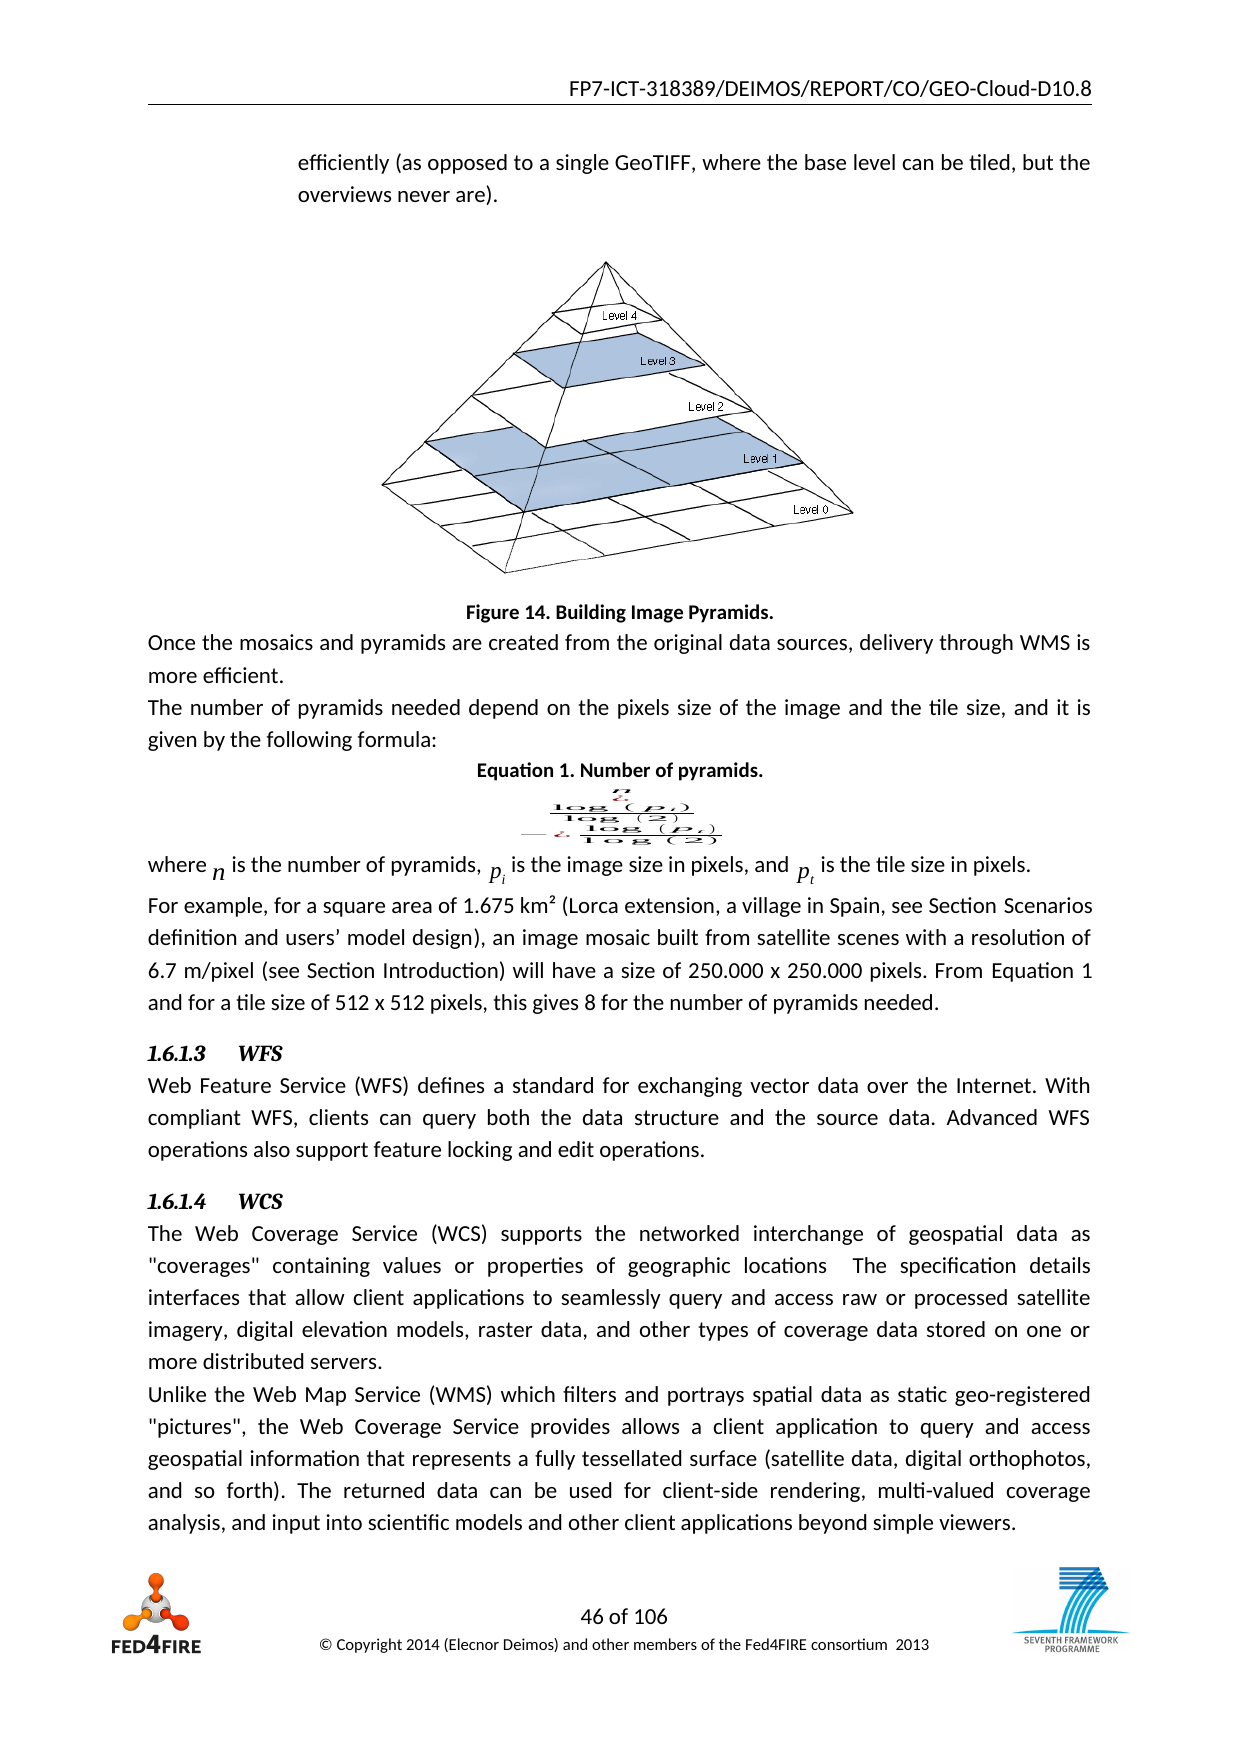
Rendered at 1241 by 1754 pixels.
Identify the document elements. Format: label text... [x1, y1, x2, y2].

text For example, for a square area of 1.675 km² (Lorca extension, a village in Spain, see Section 3), an image mosaic built from satellite scenes with a resolution of 6.7 m/pixel (see Section 1) will have a size of 250.000 x 250.000 pixels. From Equation 1 and for a tile size of 512 x 512 pixels, this gives 8 for the number of pyramids needed. [148, 891, 1092, 1016]
list efficiently (as opposed to a single GeoTIFF, where the base level can be tiled, but the overviews never are). [260, 148, 1092, 208]
subtitle WCS [148, 1188, 1092, 1215]
text The number of pyramids needed depend on the pixels size of the image and the tile size, and it is given by the following formula: [148, 693, 1092, 753]
subtitle WFS [148, 1041, 1092, 1067]
text where is the number of pyramids, is the image size in pixels, and is the tile size in pixels. [148, 850, 1092, 887]
text Figure 14. Building Image Pyramids. [148, 599, 1092, 625]
text Once the mosaics and pyramids are created from the original data sources, delivery through WMS is more efficient. [148, 628, 1092, 689]
text Unlike the Web Map Service (WMS) which filters and portrays spatial data as static geo-registered "pictures", the Web Coverage Service provides allows a client application to query and access geospatial information that represents a fully tessellated surface (satellite data, digital orthophotos, and so forth). The returned data can be used for client-side rendering, multi-valued coverage analysis, and input into scientific models and other client applications beyond simple viewers. [148, 1380, 1092, 1536]
text The Web Coverage Service (WCS) supports the networked interchange of geospatial data as "coverages" containing values or properties of geographic locations The specification details interfaces that allow client applications to seamlessly query and access raw or processed satellite imagery, digital elevation models, raster data, and other types of coverage data stored on one or more distributed servers. [148, 1219, 1092, 1376]
text Web Feature Service (WFS) defines a standard for exchanging vector data over the Internet. With compliant WFS, clients can query both the data structure and the source data. Advanced WFS operations also support feature locking and edit operations. [148, 1071, 1092, 1163]
text Equation 1. Number of pyramids. [148, 757, 1092, 783]
